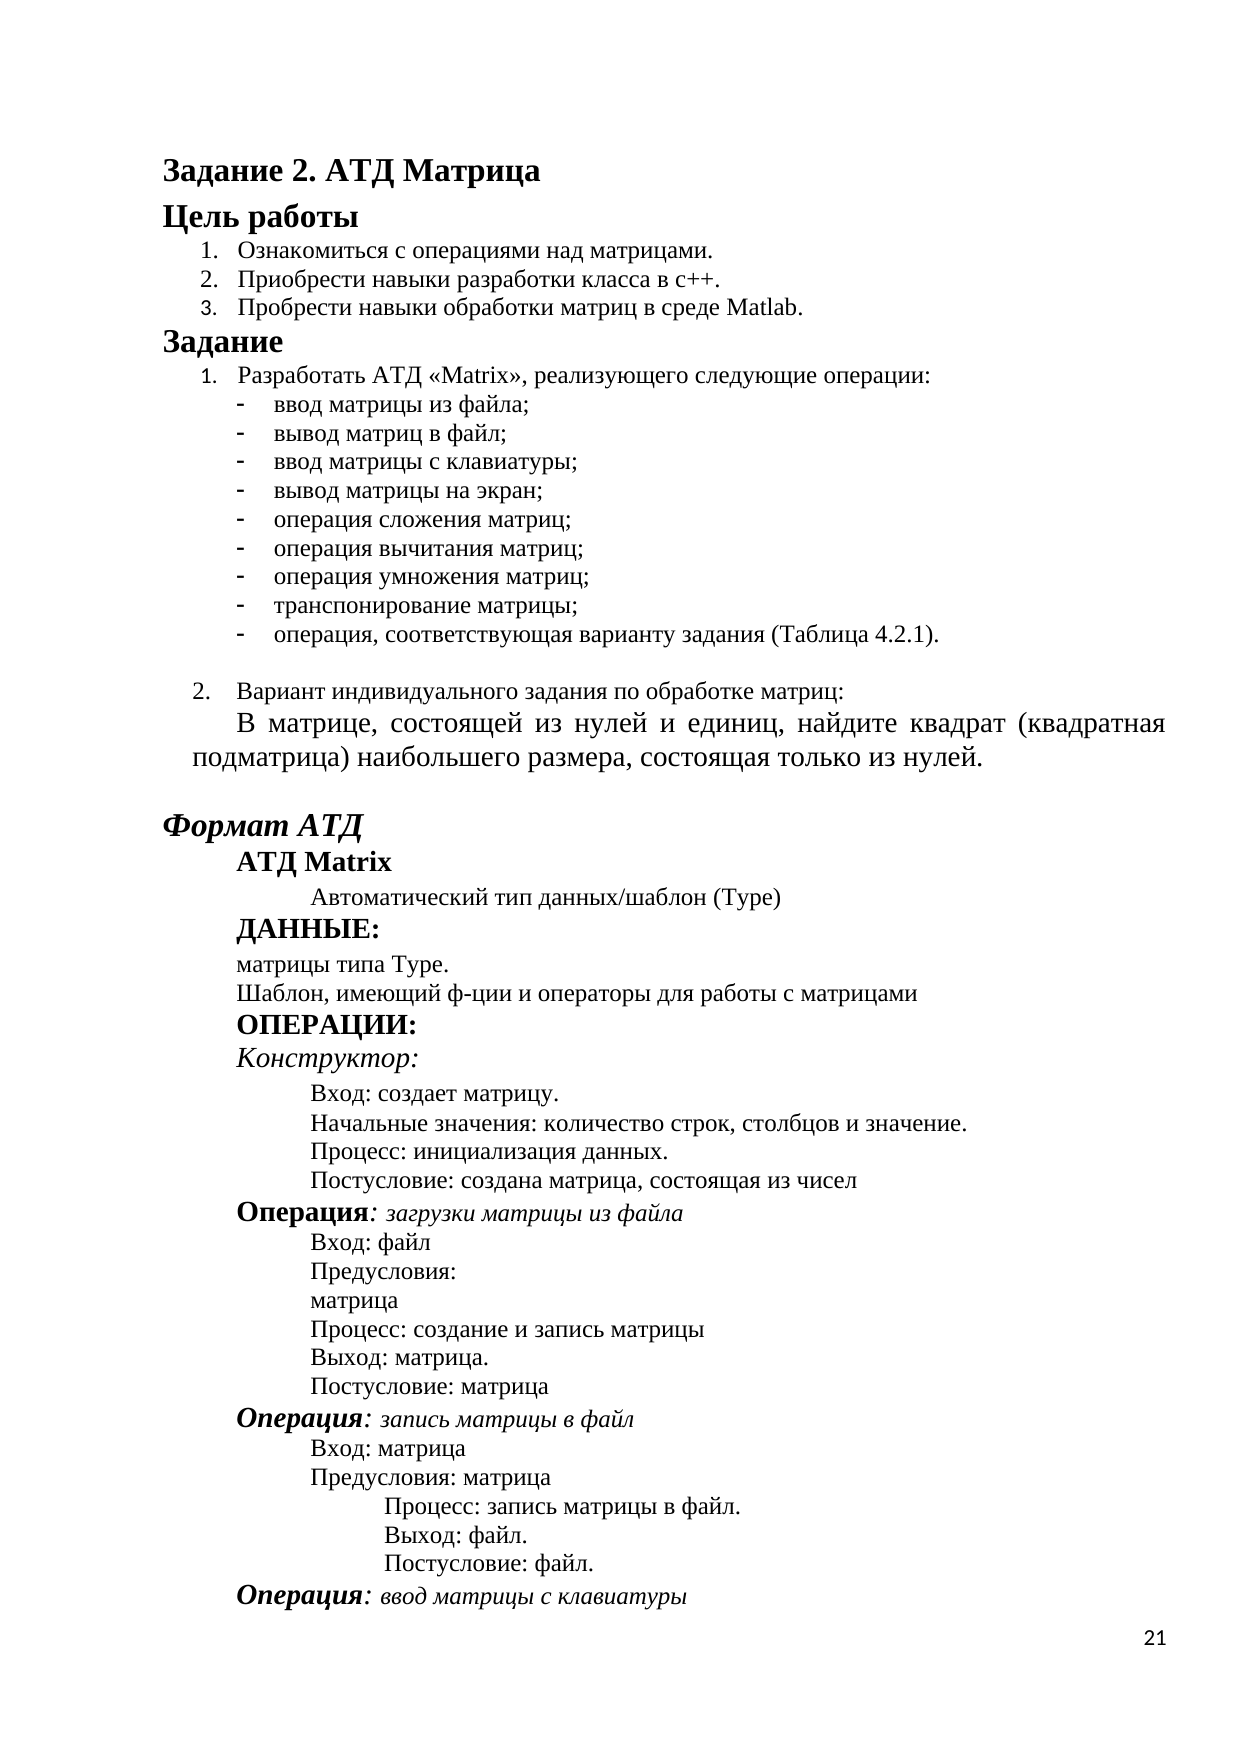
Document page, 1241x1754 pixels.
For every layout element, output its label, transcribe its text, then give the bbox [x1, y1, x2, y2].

text Постусловие: создана матрица, состоящая из чисел [162, 1165, 1166, 1194]
text Операция: запись матрицы в файл [162, 1400, 1166, 1433]
list 2. Вариант индивидуального задания по обработке матриц: [162, 676, 1166, 705]
text Операция: ввод матрицы с клавиатуры [162, 1577, 1166, 1611]
text Начальные значения: количество строк, столбцов и значение. [162, 1108, 1166, 1136]
text Процесс: создание и запись матрицы [162, 1314, 1166, 1342]
list Пробрести навыки обработки матриц в среде Matlab. [200, 292, 1166, 321]
text Постусловие: файл. [162, 1548, 1166, 1577]
text матрица [162, 1285, 1166, 1314]
text Процесс: инициализация данных. [162, 1136, 1166, 1165]
list Ознакомиться с операциями над матрицами. [200, 235, 1166, 264]
text ДАННЫЕ: [162, 911, 1166, 945]
list операция вычитания матриц; [236, 533, 1166, 561]
text В матрице, состоящей из нулей и единиц, найдите квадрат (квадратная подматрица) наибольшего размера, состоящая только из нулей. [192, 705, 1166, 772]
text Конструктор: [162, 1041, 1166, 1074]
list операция, соответствующая варианту задания (Таблица 4.2.1). [236, 619, 1166, 648]
text Вход: матрица [162, 1433, 1166, 1462]
list операция умножения матриц; [236, 561, 1166, 590]
list Приобрести навыки разработки класса в с++. [200, 264, 1166, 292]
list вывод матриц в файл; [236, 418, 1166, 446]
text Предусловия: матрица [162, 1462, 1166, 1491]
list Разработать АТД «Matrix», реализующего следующие операции: [200, 360, 1166, 389]
text Автоматический тип данных/шаблон (Type) [162, 878, 1166, 911]
list операция сложения матриц; [236, 504, 1166, 533]
text Предусловия: [162, 1256, 1166, 1285]
subtitle Задание [162, 321, 1166, 360]
text Выход: файл. [162, 1520, 1166, 1548]
subtitle Цель работы [162, 197, 1166, 235]
list транспонирование матрицы; [236, 590, 1166, 619]
text Процесс: запись матрицы в файл. [162, 1491, 1166, 1520]
list вывод матрицы на экран; [236, 475, 1166, 504]
text Постусловие: матрица [162, 1371, 1166, 1400]
text Шаблон, имеющий ф-ции и операторы для работы с матрицами [162, 978, 1166, 1007]
list ввод матрицы с клавиатуры; [236, 446, 1166, 475]
text Вход: создает матрицу. [162, 1074, 1166, 1108]
text Вход: файл [162, 1227, 1166, 1256]
text Задание 2. АТД Матрица [162, 150, 1166, 188]
text ОПЕРАЦИИ: [162, 1007, 1166, 1041]
text АТД Matrix [162, 844, 1166, 878]
list ввод матрицы из файла; [236, 389, 1166, 418]
text матрицы типа Type. [162, 945, 1166, 978]
text Выход: матрица. [162, 1342, 1166, 1371]
list Формат АТД [162, 806, 1166, 844]
text Операция: загрузки матрицы из файла [162, 1194, 1166, 1227]
